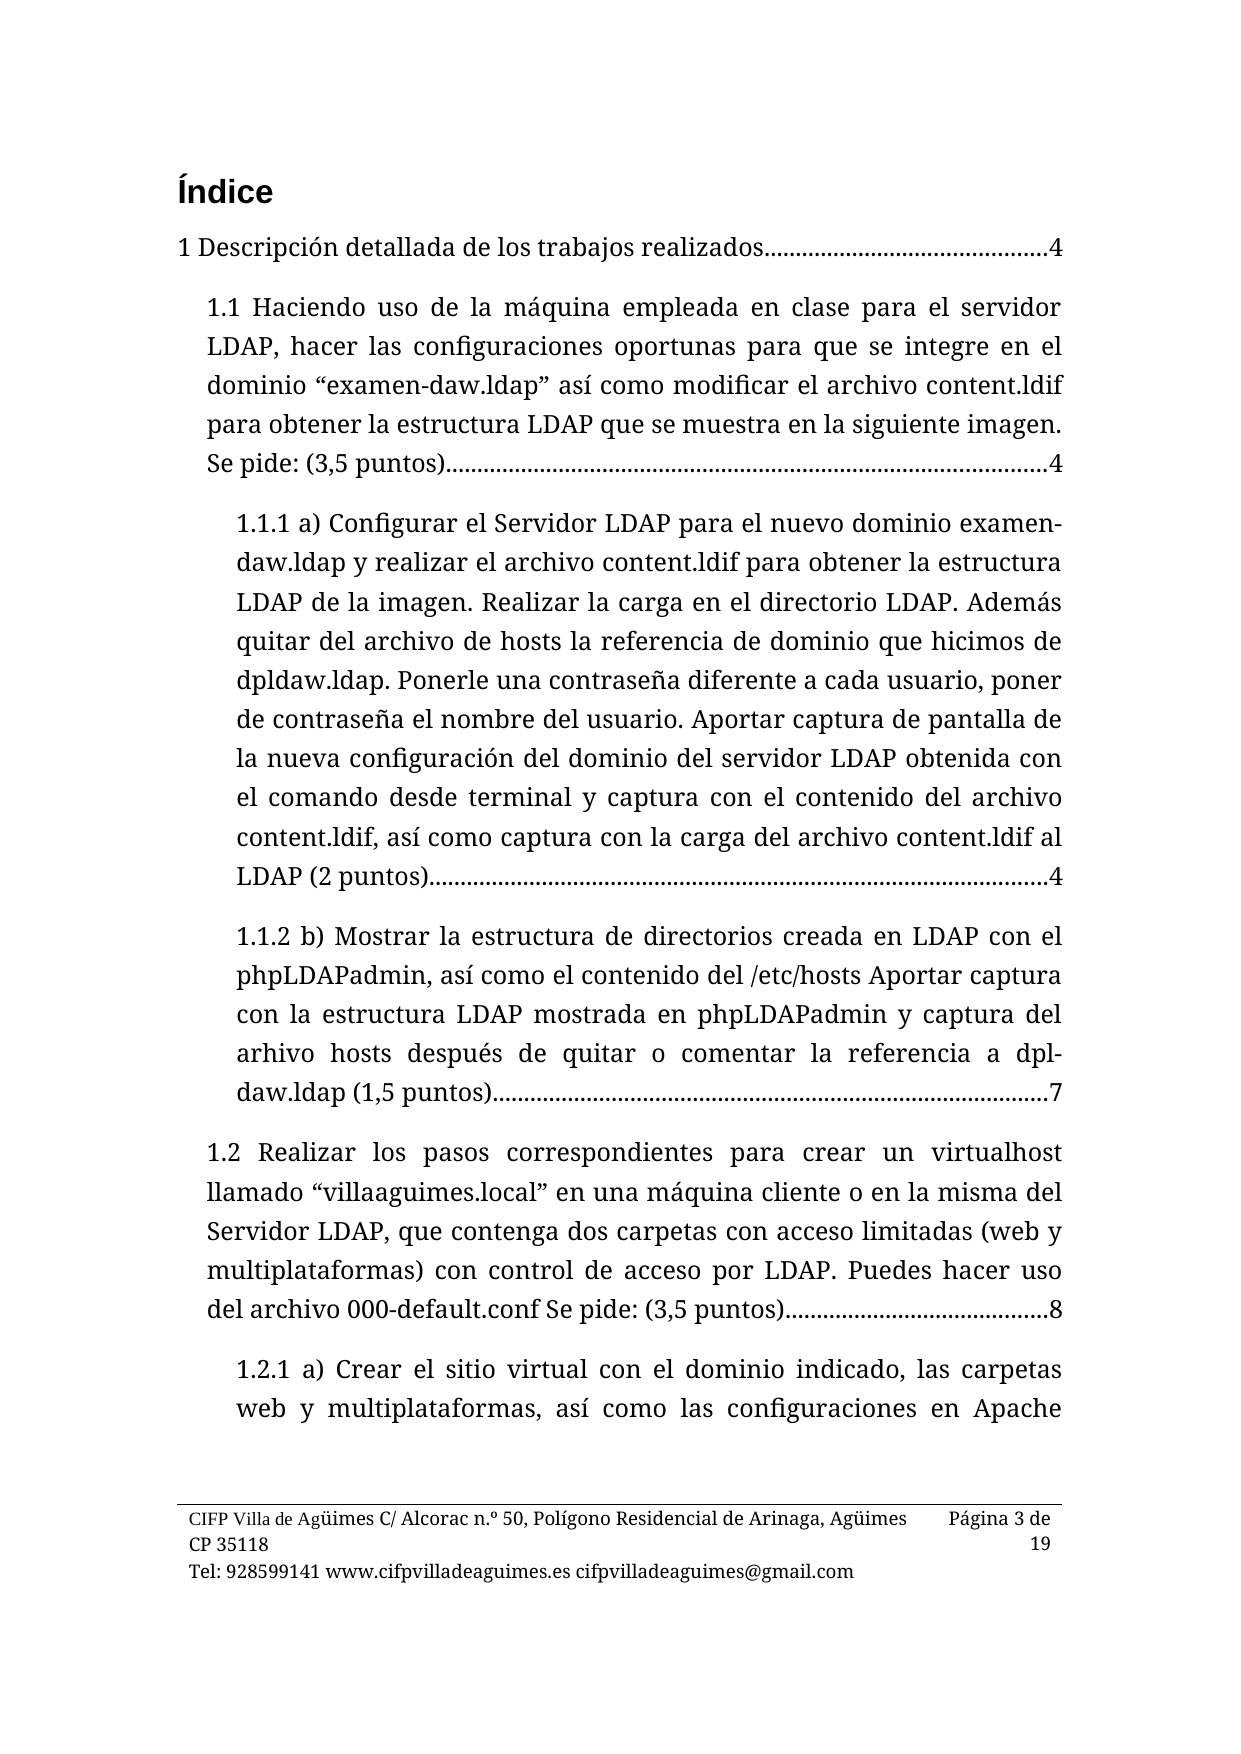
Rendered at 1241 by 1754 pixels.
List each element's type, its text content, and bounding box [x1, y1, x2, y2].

text 1 Descripción detallada de los trabajos realizados 4 [177, 229, 1063, 263]
text 1.2.1 a) Crear el sitio virtual con el dominio indicado, las carpetas web y multiplataformas, así como las configuraciones en Apache para que LDAP controle el acceso de los usuarios de acuerdo a su grupo a esas carpetas. A continuación se muestran los índices de referencia a incluir en esas carpetas. 8 [236, 1352, 1063, 1425]
text 1.1.1 a) Configurar el Servidor LDAP para el nuevo dominio examen-daw.ldap y realizar el archivo content.ldif para obtener la estructura LDAP de la imagen. Realizar la carga en el directorio LDAP. Además quitar del archivo de hosts la referencia de dominio que hicimos de dpldaw.ldap. Ponerle una contraseña diferente a cada usuario, poner de contraseña el nombre del usuario. Aportar captura de pantalla de la nueva configuración del dominio del servidor LDAP obtenida con el comando desde terminal y captura con el contenido del archivo content.ldif, así como captura con la carga del archivo content.ldif al LDAP (2 puntos). 4 [236, 506, 1063, 892]
text 1.2 Realizar los pasos correspondientes para crear un virtualhost llamado “villaaguimes.local” en una máquina cliente o en la misma del Servidor LDAP, que contenga dos carpetas con acceso limitadas (web y multiplataformas) con control de acceso por LDAP. Puedes hacer uso del archivo 000-default.conf Se pide: (3,5 puntos) 8 [207, 1135, 1063, 1326]
text 1.1 Haciendo uso de la máquina empleada en clase para el servidor LDAP, hacer las configuraciones oportunas para que se integre en el dominio “examen-daw.ldap” así como modificar el archivo content.ldif para obtener la estructura LDAP que se muestra en la siguiente imagen. Se pide: (3,5 puntos). 4 [207, 289, 1063, 480]
subtitle Índice [177, 173, 1063, 211]
text 1.1.2 b) Mostrar la estructura de directorios creada en LDAP con el phpLDAPadmin, así como el contenido del /etc/hosts Aportar captura con la estructura LDAP mostrada en phpLDAPadmin y captura del arhivo hosts después de quitar o comentar la referencia a dpl-daw.ldap (1,5 puntos). 7 [236, 918, 1063, 1109]
